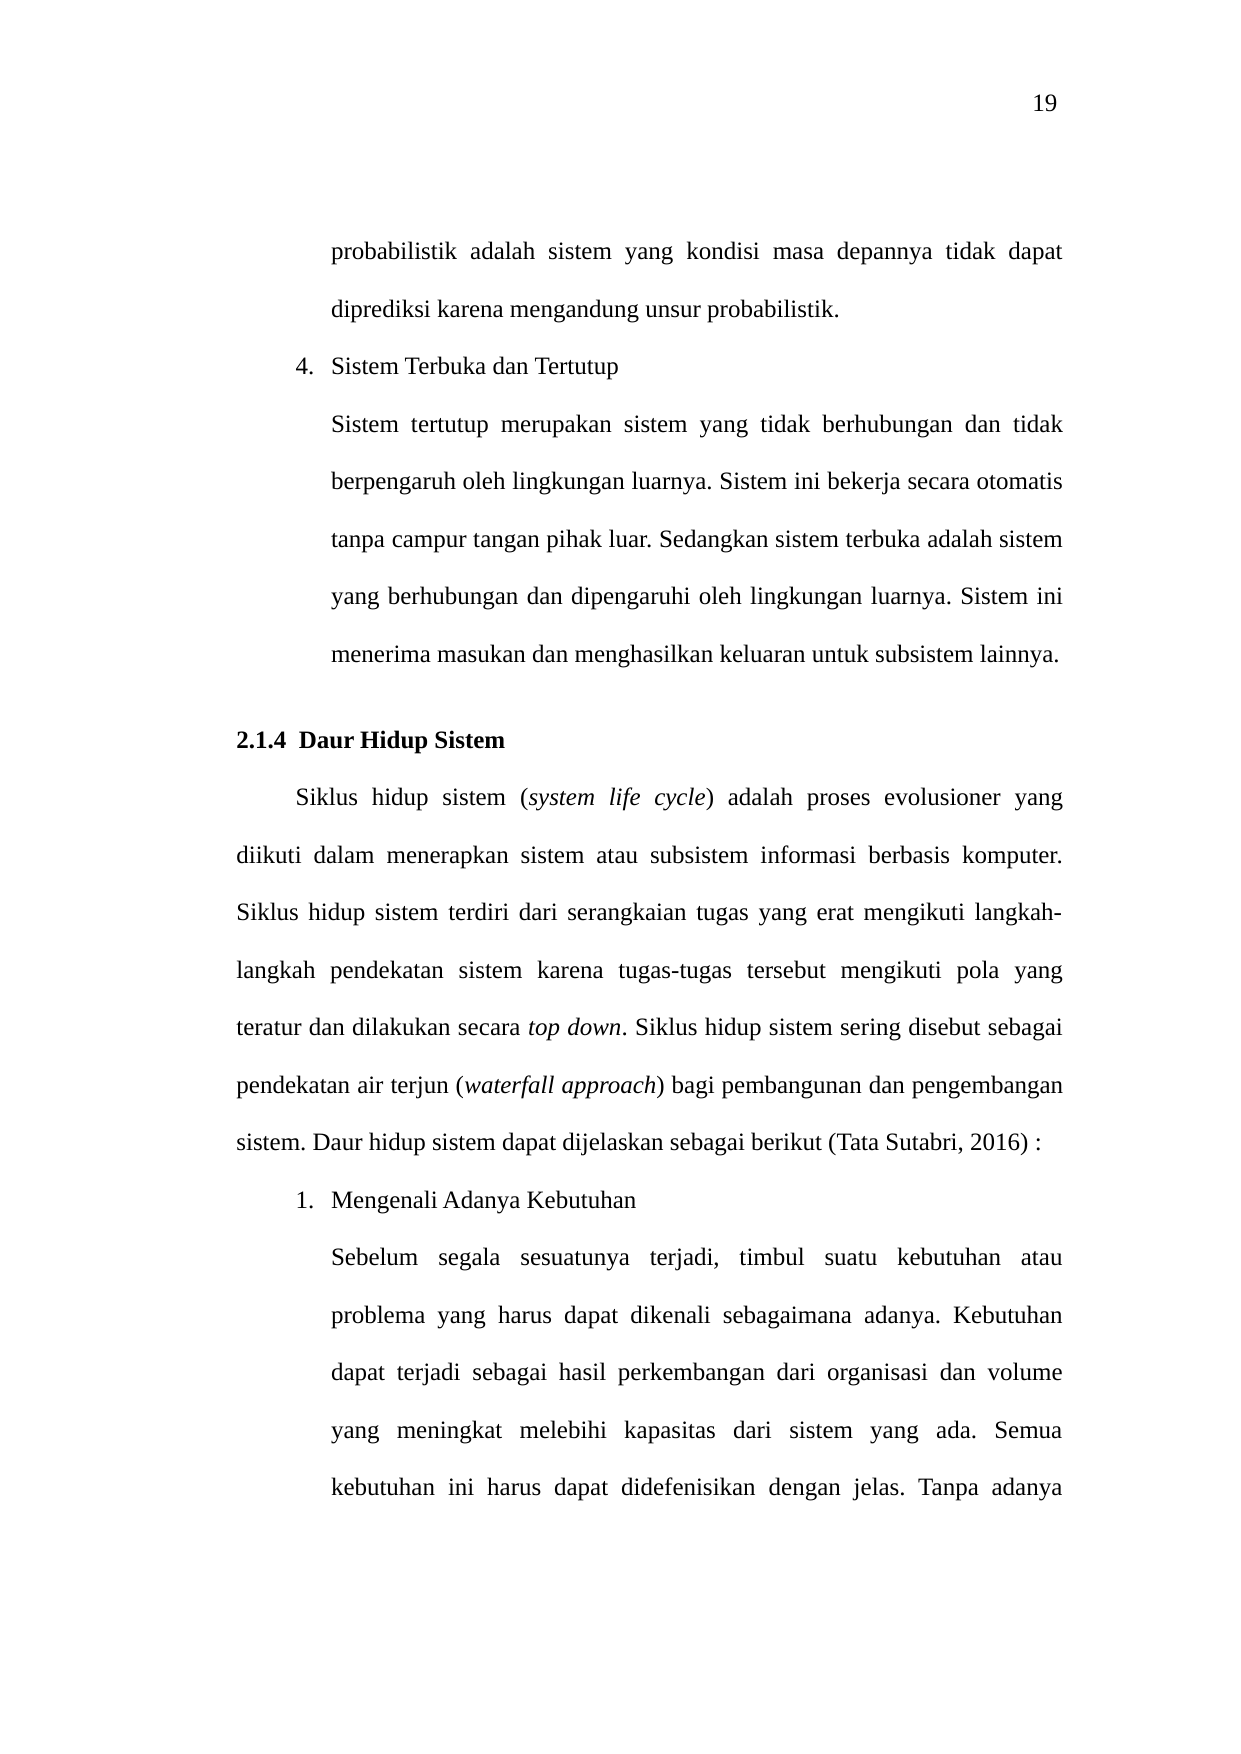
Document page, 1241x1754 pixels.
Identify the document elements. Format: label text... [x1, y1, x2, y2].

list Sebelum segala sesuatunya terjadi, timbul suatu kebutuhan atau problema yang harus dapat dikenali sebagaimana adanya. Kebutuhan dapat terjadi sebagai hasil perkembangan dari organisasi dan volume yang meningkat melebihi kapasitas dari sistem yang ada. Semua kebutuhan ini harus dapat didefenisikan dengan jelas. Tanpa adanya [295, 1242, 1063, 1501]
text Siklus hidup sistem (system life cycle) adalah proses evolusioner yang diikuti dalam menerapkan sistem atau subsistem informasi berbasis komputer. Siklus hidup sistem terdiri dari serangkaian tugas yang erat mengikuti langkah-langkah pendekatan sistem karena tugas-tugas tersebut mengikuti pola yang teratur dan dilakukan secara top down. Siklus hidup sistem sering disebut sebagai pendekatan air terjun (waterfall approach) bagi pembangunan dan pengembangan sistem. Daur hidup sistem dapat dijelaskan sebagai berikut (Tata Sutabri, 2016) : [236, 782, 1063, 1156]
subtitle Daur Hidup Sistem [236, 725, 1063, 754]
list probabilistik adalah sistem yang kondisi masa depannya tidak dapat diprediksi karena mengandung unsur probabilistik. [295, 236, 1063, 322]
list Sistem Terbuka dan Tertutup [295, 351, 1063, 380]
list Sistem tertutup merupakan sistem yang tidak berhubungan dan tidak berpengaruh oleh lingkungan luarnya. Sistem ini bekerja secara otomatis tanpa campur tangan pihak luar. Sedangkan sistem terbuka adalah sistem yang berhubungan dan dipengaruhi oleh lingkungan luarnya. Sistem ini menerima masukan dan menghasilkan keluaran untuk subsistem lainnya. [295, 409, 1063, 667]
list Mengenali Adanya Kebutuhan [295, 1185, 1063, 1214]
